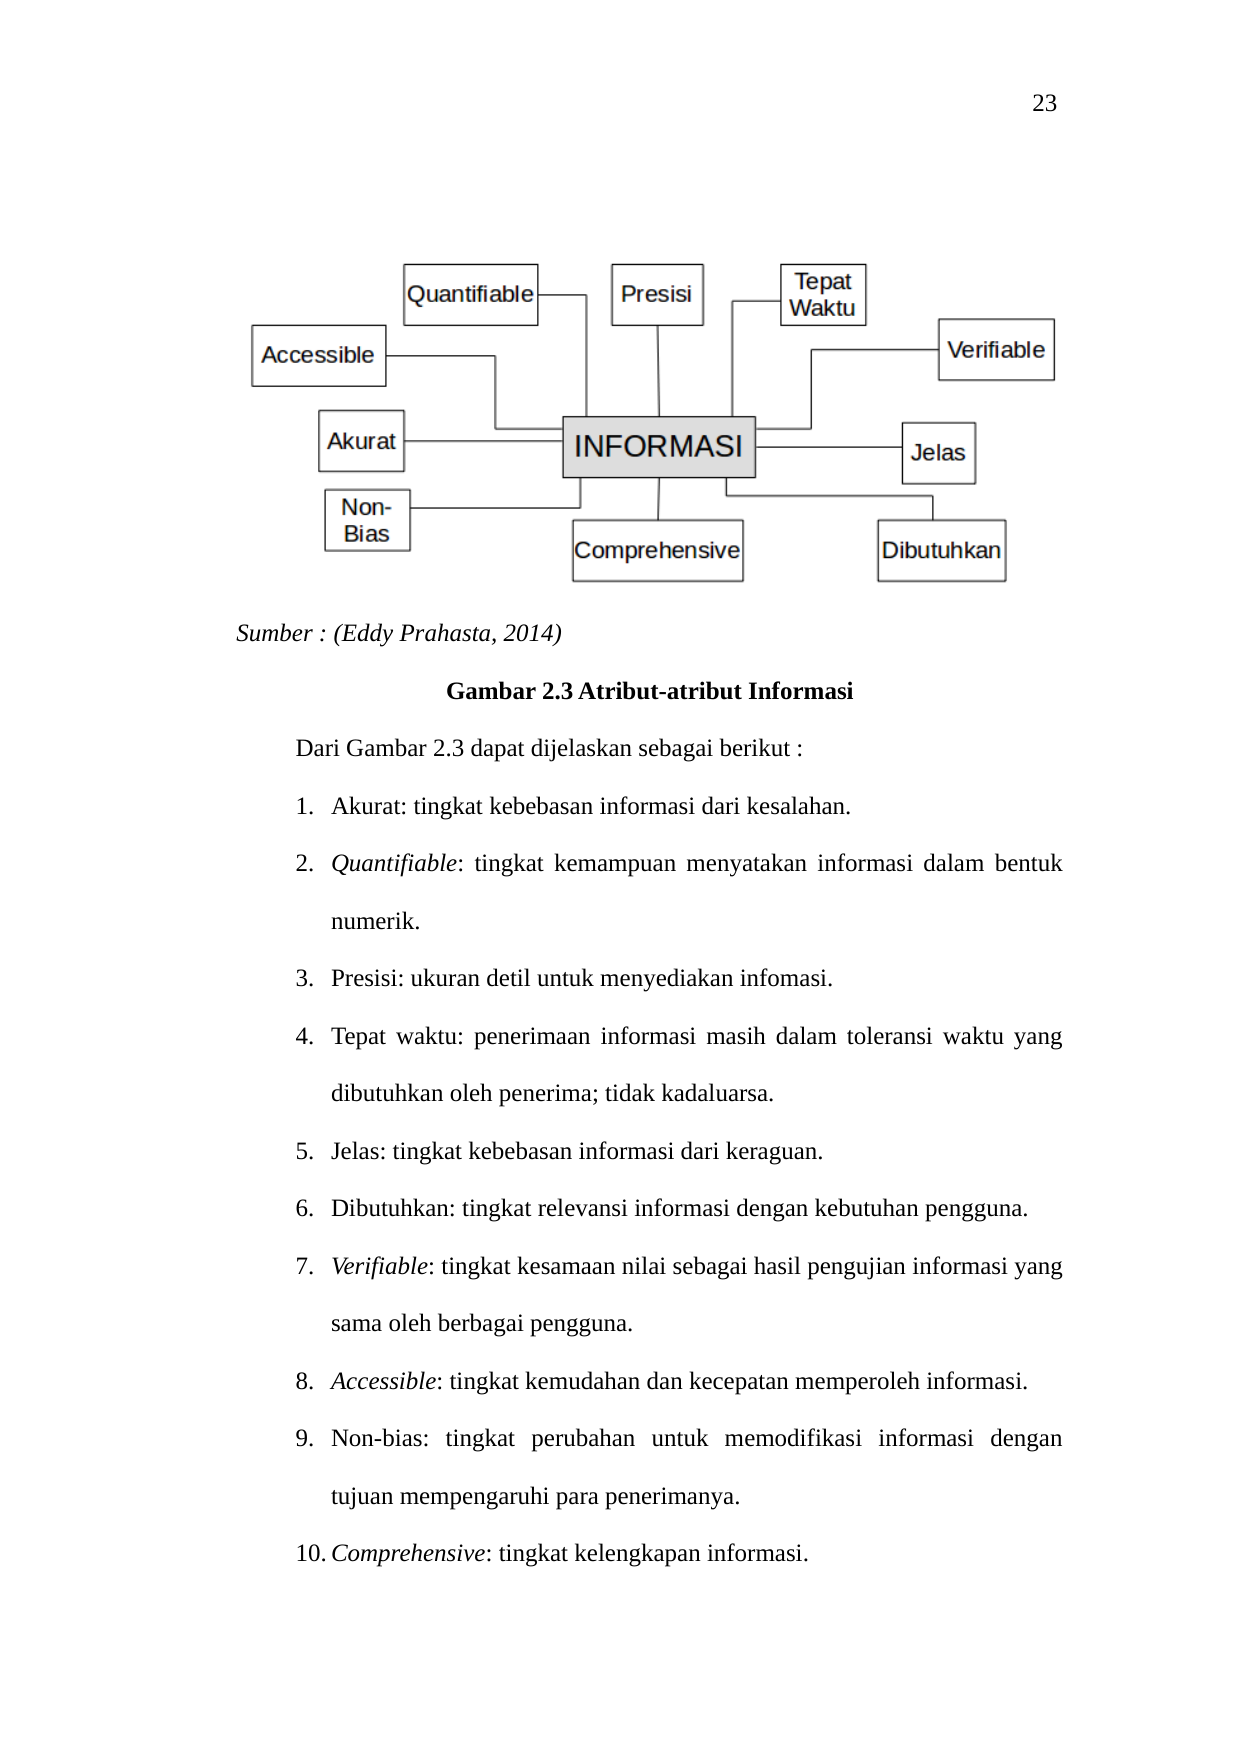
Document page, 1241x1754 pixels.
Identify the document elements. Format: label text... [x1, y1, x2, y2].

picture [236, 250, 1064, 590]
list Presisi: ukuran detil untuk menyediakan infomasi. [295, 963, 1063, 992]
text [236, 236, 1063, 250]
list Jelas: tingkat kebebasan informasi dari keraguan. [295, 1136, 1063, 1164]
list Tepat waktu: penerimaan informasi masih dalam toleransi waktu yang dibutuhkan oleh penerima; tidak kadaluarsa. [295, 1021, 1063, 1107]
list Quantifiable: tingkat kemampuan menyatakan informasi dalam bentuk numerik. [295, 848, 1063, 934]
list Accessible: tingkat kemudahan dan kecepatan memperoleh informasi. [295, 1366, 1063, 1394]
text [236, 647, 1063, 676]
list Verifiable: tingkat kesamaan nilai sebagai hasil pengujian informasi yang sama oleh berbagai pengguna. [295, 1251, 1063, 1337]
list Dibutuhkan: tingkat relevansi informasi dengan kebutuhan pengguna. [295, 1193, 1063, 1222]
text Sumber : (Eddy Prahasta, 2014) [236, 590, 1063, 647]
text Gambar 2.3 Atribut-atribut Informasi [236, 676, 1063, 704]
list Comprehensive: tingkat kelengkapan informasi. [295, 1538, 1063, 1567]
list Akurat: tingkat kebebasan informasi dari kesalahan. [295, 791, 1063, 819]
list Non-bias: tingkat perubahan untuk memodifikasi informasi dengan tujuan mempengaruhi para penerimanya. [295, 1423, 1063, 1509]
text Dari Gambar 2.3 dapat dijelaskan sebagai berikut : [236, 704, 1063, 762]
